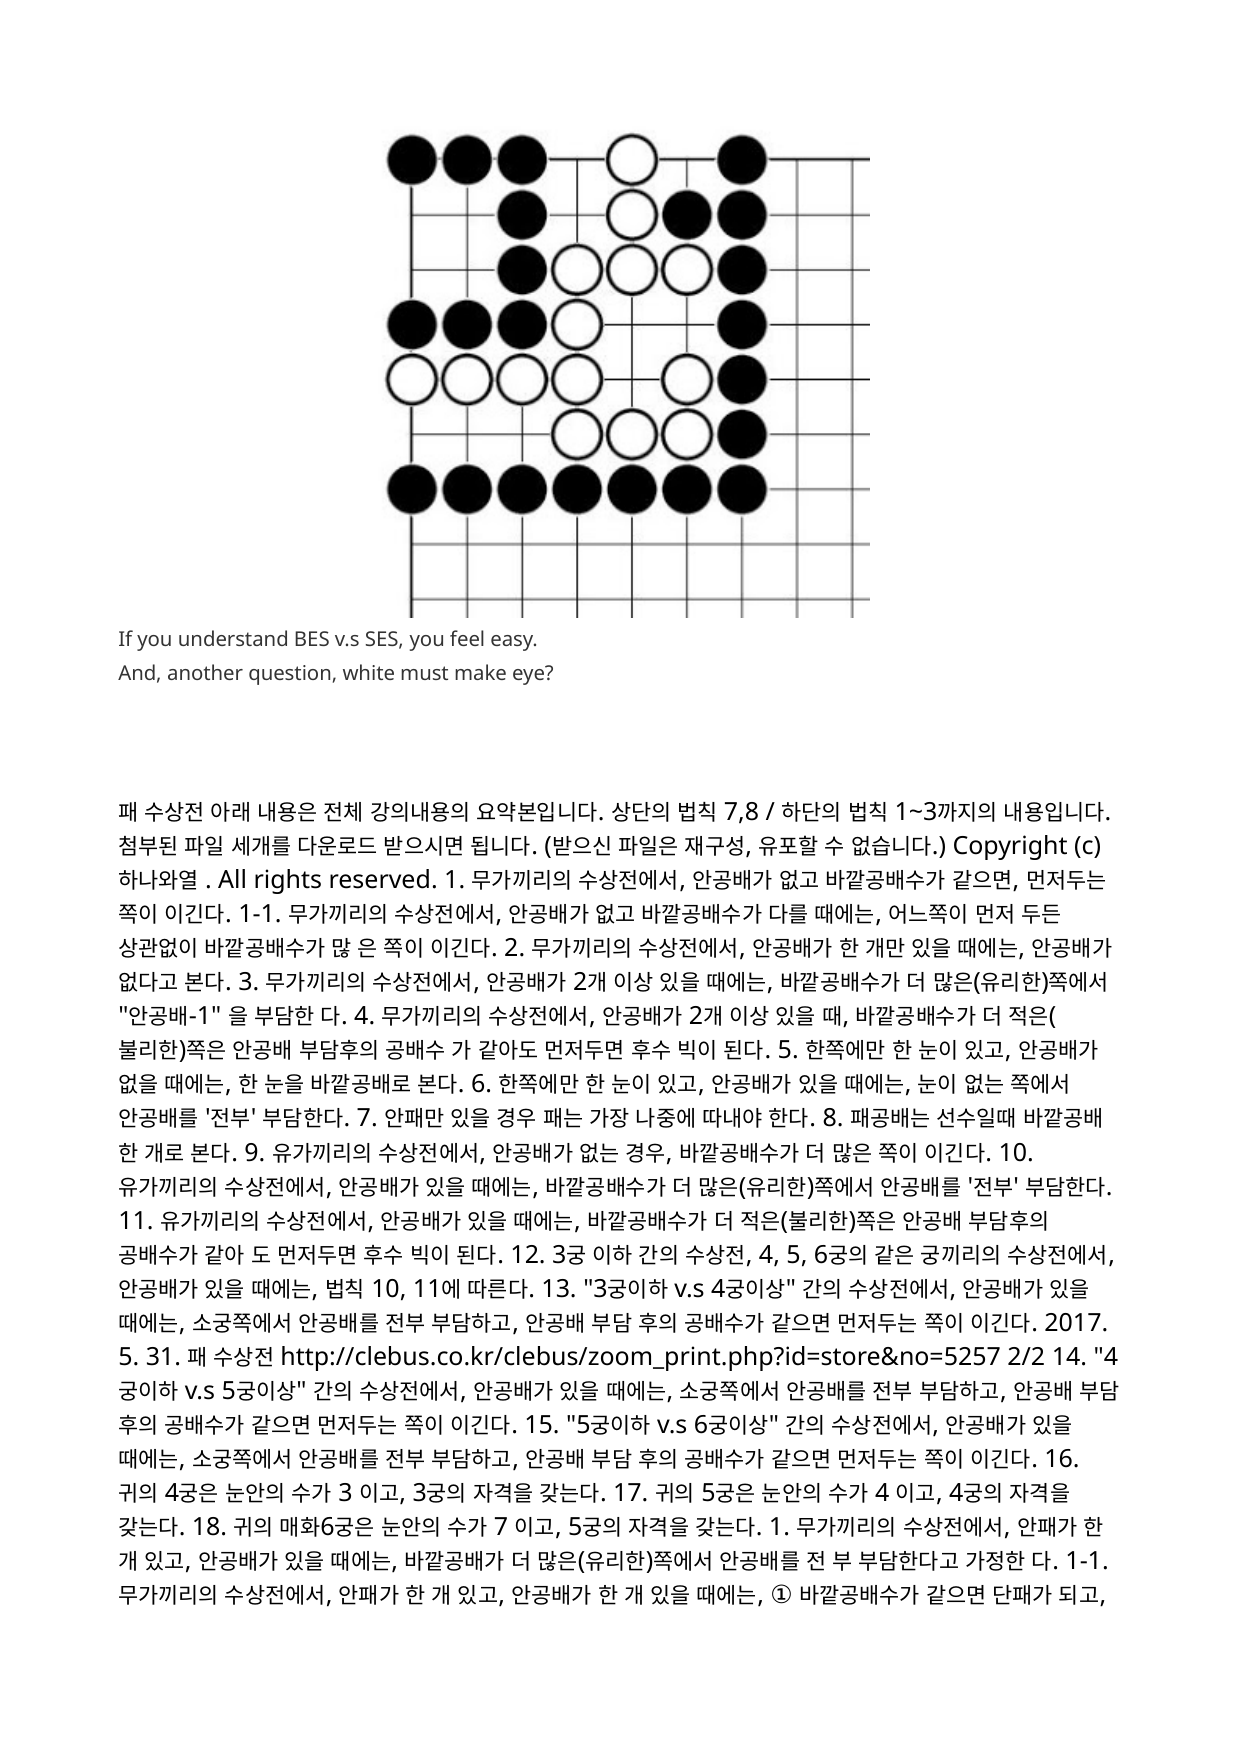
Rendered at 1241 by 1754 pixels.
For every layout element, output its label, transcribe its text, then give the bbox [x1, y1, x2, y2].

text 패 수상전 아래 내용은 전체 강의내용의 요약본입니다. 상단의 법칙 7,8 / 하단의 법칙 1~3까지의 내용입니다. 첨부된 파일 세개를 다운로드 받으시면 됩니다. (받으신 파일은 재구성, 유포할 수 없습니다.) Copyright (c) 하나와열 . All rights reserved. 1. 무가끼리의 수상전에서, 안공배가 없고 바깥공배수가 같으면, 먼저두는 쪽이 이긴다. 1-1. 무가끼리의 수상전에서, 안공배가 없고 바깥공배수가 다를 때에는, 어느쪽이 먼저 두든 상관없이 바깥공배수가 많 은 쪽이 이긴다. 2. 무가끼리의 수상전에서, 안공배가 한 개만 있을 때에는, 안공배가 없다고 본다. 3. 무가끼리의 수상전에서, 안공배가 2개 이상 있을 때에는, 바깥공배수가 더 많은(유리한)쪽에서 "안공배-1" 을 부담한 다. 4. 무가끼리의 수상전에서, 안공배가 2개 이상 있을 때, 바깥공배수가 더 적은(불리한)쪽은 안공배 부담후의 공배수 가 같아도 먼저두면 후수 빅이 된다. 5. 한쪽에만 한 눈이 있고, 안공배가 없을 때에는, 한 눈을 바깥공배로 본다. 6. 한쪽에만 한 눈이 있고, 안공배가 있을 때에는, 눈이 없는 쪽에서 안공배를 '전부' 부담한다. 7. 안패만 있을 경우 패는 가장 나중에 따내야 한다. 8. 패공배는 선수일때 바깥공배 한 개로 본다. 9. 유가끼리의 수상전에서, 안공배가 없는 경우, 바깥공배수가 더 많은 쪽이 이긴다. 10. 유가끼리의 수상전에서, 안공배가 있을 때에는, 바깥공배수가 더 많은(유리한)쪽에서 안공배를 '전부' 부담한다. 11. 유가끼리의 수상전에서, 안공배가 있을 때에는, 바깥공배수가 더 적은(불리한)쪽은 안공배 부담후의 공배수가 같아 도 먼저두면 후수 빅이 된다. 12. 3궁 이하 간의 수상전, 4, 5, 6궁의 같은 궁끼리의 수상전에서, 안공배가 있을 때에는, 법칙 10, 11에 따른다. 13. "3궁이하 v.s 4궁이상" 간의 수상전에서, 안공배가 있을 때에는, 소궁쪽에서 안공배를 전부 부담하고, 안공배 부담 후의 공배수가 같으면 먼저두는 쪽이 이긴다. 2017. 5. 31. 패 수상전 http://clebus.co.kr/clebus/zoom_print.php?id=store&no=5257 2/2 14. "4궁이하 v.s 5궁이상" 간의 수상전에서, 안공배가 있을 때에는, 소궁쪽에서 안공배를 전부 부담하고, 안공배 부담 후의 공배수가 같으면 먼저두는 쪽이 이긴다. 15. "5궁이하 v.s 6궁이상" 간의 수상전에서, 안공배가 있을 때에는, 소궁쪽에서 안공배를 전부 부담하고, 안공배 부담 후의 공배수가 같으면 먼저두는 쪽이 이긴다. 16. 귀의 4궁은 눈안의 수가 3 이고, 3궁의 자격을 갖는다. 17. 귀의 5궁은 눈안의 수가 4 이고, 4궁의 자격을 갖는다. 18. 귀의 매화6궁은 눈안의 수가 7 이고, 5궁의 자격을 갖는다. 1. 무가끼리의 수상전에서, 안패가 한 개 있고, 안공배가 있을 때에는, 바깥공배가 더 많은(유리한)쪽에서 안공배를 전 부 부담한다고 가정한 다. 1-1. 무가끼리의 수상전에서, 안패가 한 개 있고, 안공배가 한 개 있을 때에는, ① 바깥공배수가 같으면 단패가 되고, [118, 793, 1122, 1611]
picture [371, 119, 870, 618]
text If you understand BES v.s SES, you feel easy. And, another question, white must make eye? [118, 625, 1122, 686]
